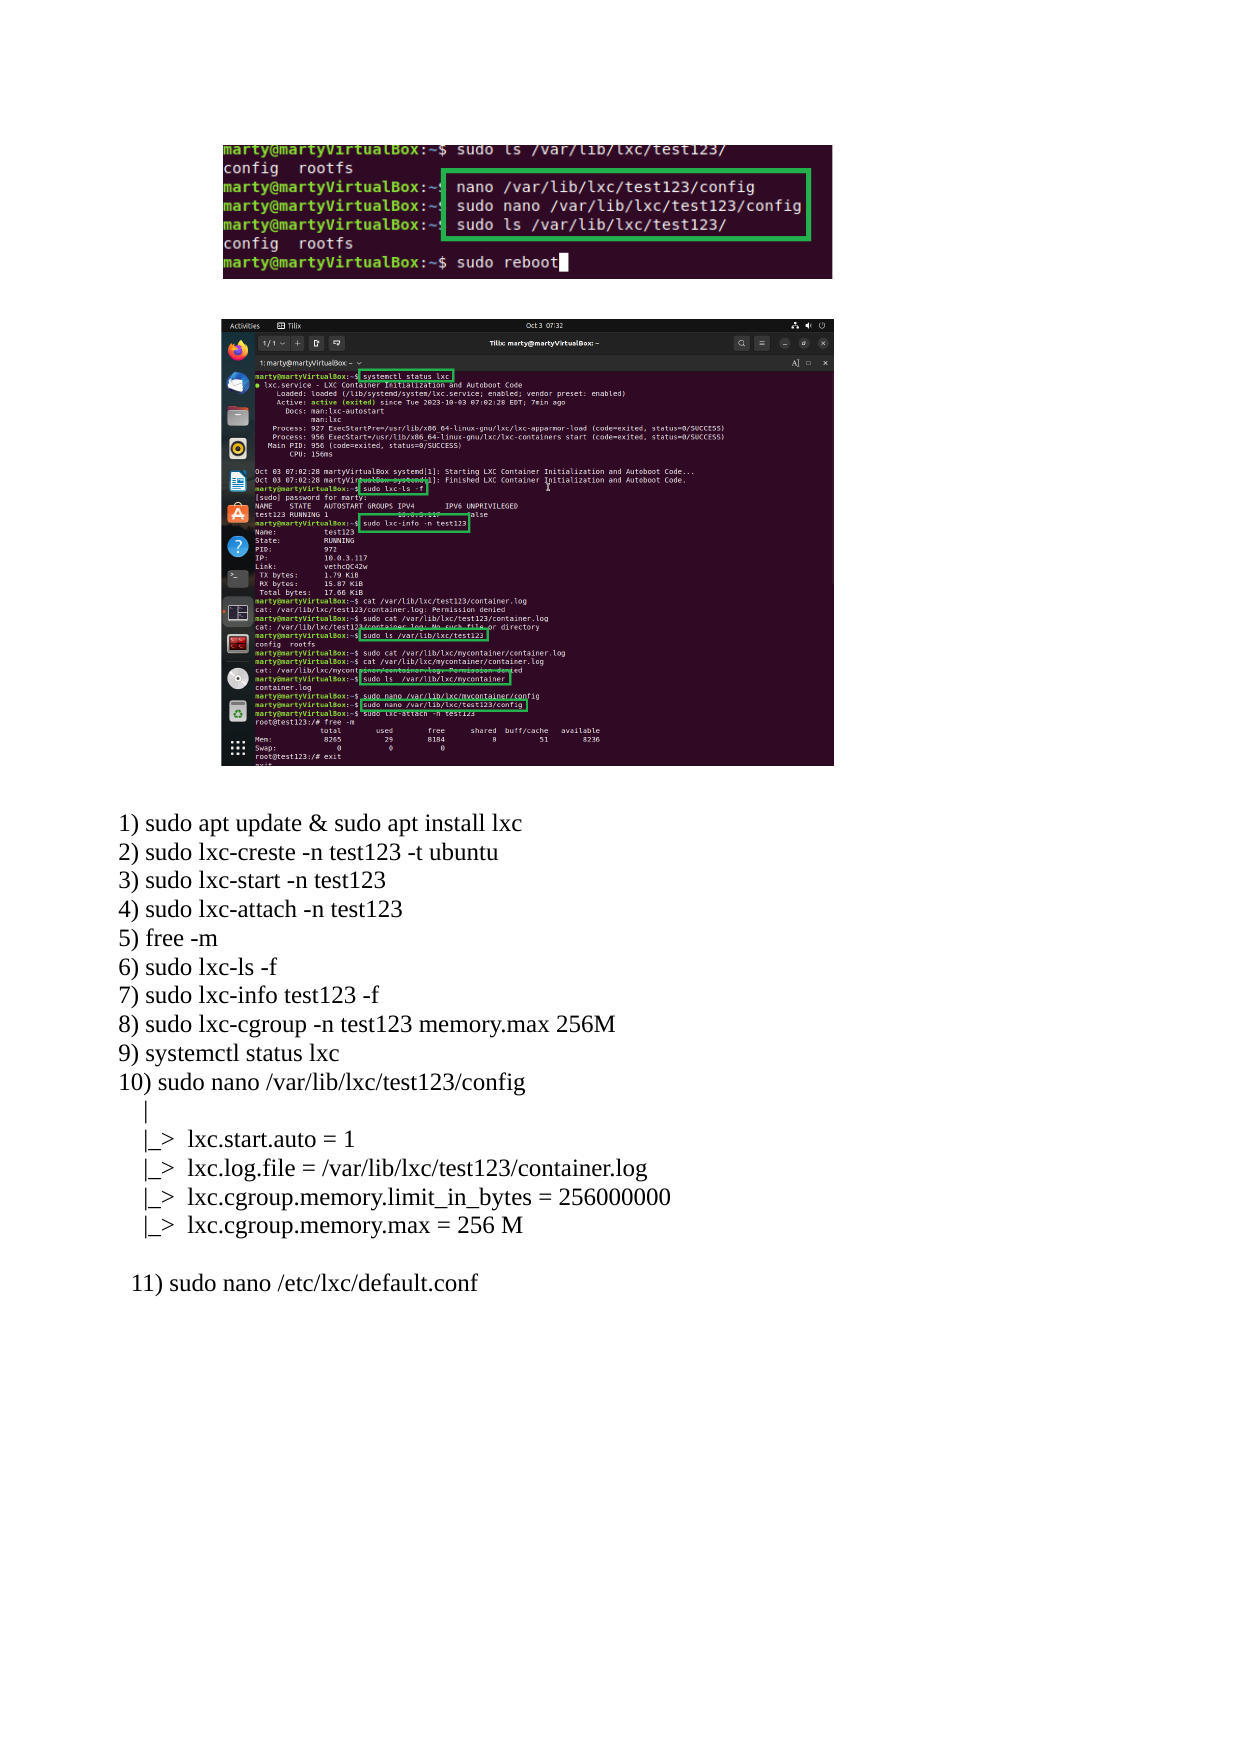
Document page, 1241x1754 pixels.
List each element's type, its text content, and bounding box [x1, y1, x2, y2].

text 11) sudo nano /etc/lxc/default.conf [118, 1268, 1122, 1297]
text 3) sudo lxc-start -n test123 [118, 866, 1122, 894]
text | [118, 1096, 1122, 1124]
picture [223, 145, 833, 279]
text |_> lxc.log.file = /var/lib/lxc/test123/container.log [118, 1153, 1122, 1182]
text 4) sudo lxc-attach -n test123 [118, 894, 1122, 923]
text |_> lxc.start.auto = 1 [118, 1124, 1122, 1153]
text 1) sudo apt update & sudo apt install lxc [118, 808, 1122, 837]
text 2) sudo lxc-creste -n test123 -t ubuntu [118, 837, 1122, 866]
text |_> lxc.cgroup.memory.limit_in_bytes = 256000000 [118, 1182, 1122, 1211]
text |_> lxc.cgroup.memory.max = 256 M [118, 1211, 1122, 1239]
picture [221, 319, 834, 766]
text 10) sudo nano /var/lib/lxc/test123/config [118, 1067, 1122, 1096]
text 7) sudo lxc-info test123 -f [118, 981, 1122, 1009]
text 6) sudo lxc-ls -f [118, 952, 1122, 981]
text 5) free -m [118, 923, 1122, 952]
text 8) sudo lxc-cgroup -n test123 memory.max 256M [118, 1009, 1122, 1038]
text 9) systemctl status lxc [118, 1038, 1122, 1067]
